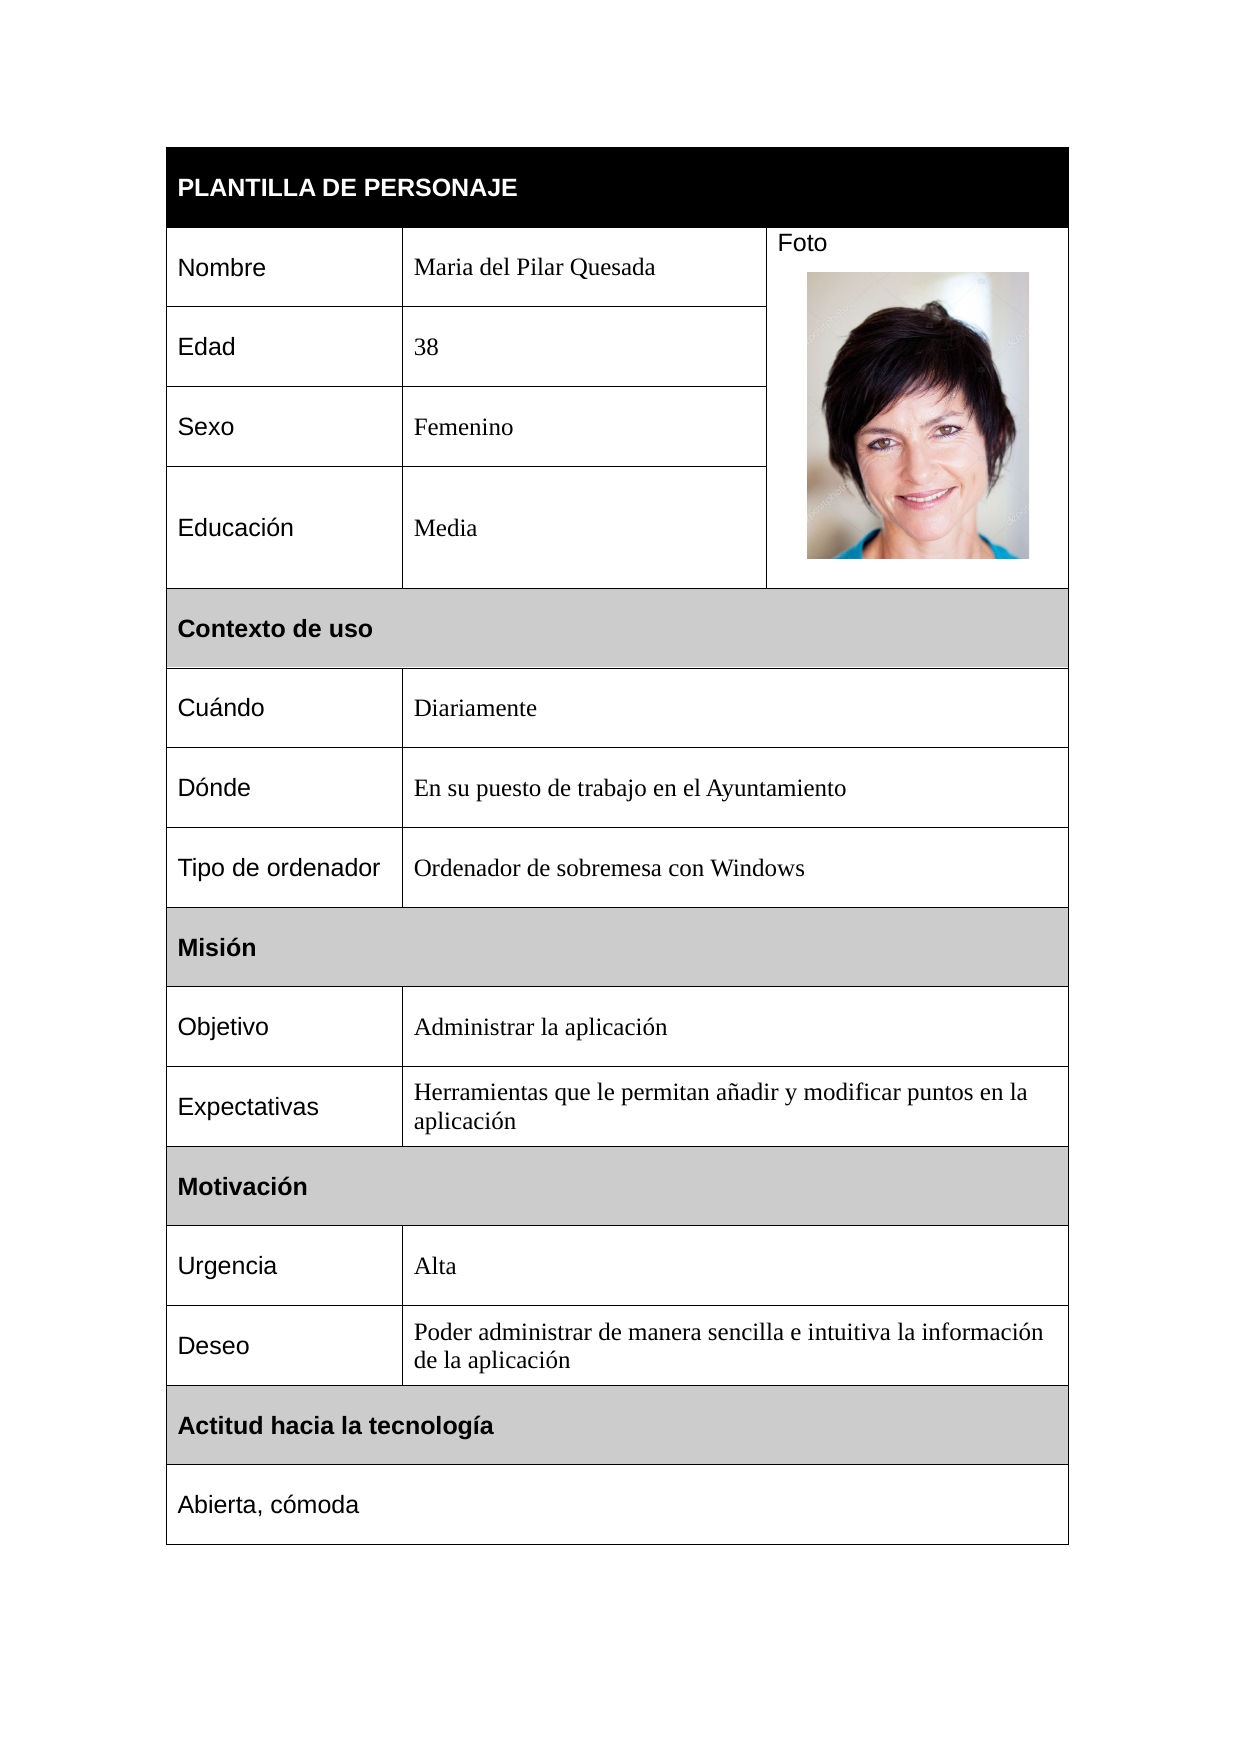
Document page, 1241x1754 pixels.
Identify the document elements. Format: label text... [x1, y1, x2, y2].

table_cell Cuándo [167, 669, 402, 747]
table_cell Misión [167, 908, 1068, 986]
table_cell 38 [403, 307, 766, 386]
picture [807, 272, 1030, 559]
table_cell Administrar la aplicación [403, 987, 1068, 1066]
table_cell Edad [167, 307, 402, 386]
table_cell Nombre [167, 228, 402, 306]
table_cell Actitud hacia la tecnología [167, 1386, 1068, 1464]
table_cell Abierta, cómoda [167, 1465, 1068, 1544]
table_cell Femenino [403, 387, 766, 466]
table_cell Poder administrar de manera sencilla e intuitiva la información de la aplicación [403, 1306, 1068, 1385]
table_cell En su puesto de trabajo en el Ayuntamiento [403, 748, 1068, 827]
table_cell Media [403, 467, 766, 588]
table_cell Deseo [167, 1306, 402, 1385]
table_cell Dónde [167, 748, 402, 827]
table_header PLANTILLA DE PERSONAJE [167, 148, 1068, 227]
table_cell Expectativas [167, 1067, 402, 1146]
table_cell Diariamente [403, 669, 1068, 747]
table_cell Motivación [167, 1147, 1068, 1225]
table_cell Educación [167, 467, 402, 588]
table_cell Foto [767, 228, 1068, 588]
table_cell Ordenador de sobremesa con Windows [403, 828, 1068, 907]
table_cell Alta [403, 1226, 1068, 1305]
table_cell Sexo [167, 387, 402, 466]
table_cell Herramientas que le permitan añadir y modificar puntos en la aplicación [403, 1067, 1068, 1146]
table_cell Objetivo [167, 987, 402, 1066]
table_cell Contexto de uso [167, 589, 1068, 667]
table_cell Tipo de ordenador [167, 828, 402, 907]
table_cell Urgencia [167, 1226, 402, 1305]
table_cell Maria del Pilar Quesada [403, 228, 766, 306]
